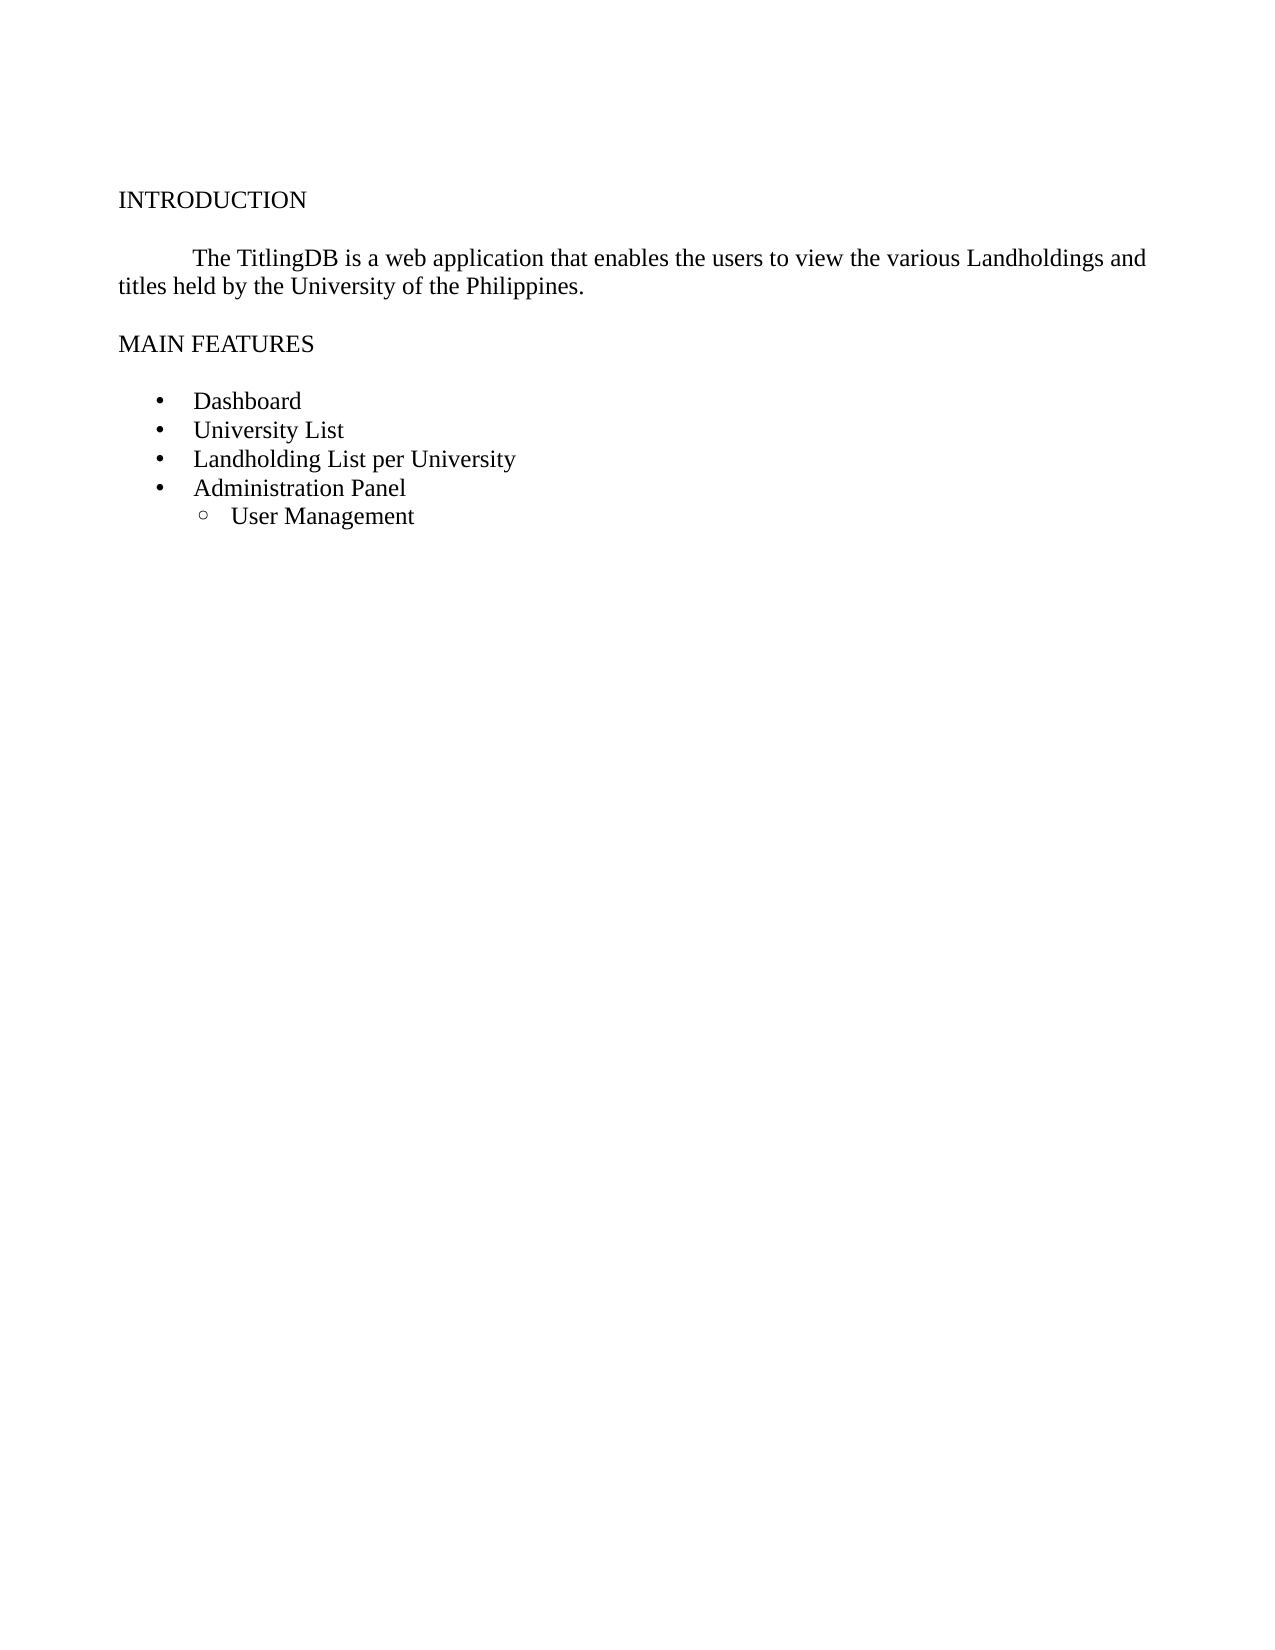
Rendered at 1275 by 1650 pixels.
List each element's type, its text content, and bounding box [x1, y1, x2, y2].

text The TitlingDB is a web application that enables the users to view the various Landholdings and titles held by the University of the Philippines. [118, 243, 1157, 300]
text INTRODUCTION [118, 185, 1157, 214]
list User Management [193, 501, 1157, 530]
text MAIN FEATURES [118, 329, 1157, 358]
list Administration Panel [156, 473, 1157, 501]
list Landholding List per University [156, 444, 1157, 473]
list University List [156, 415, 1157, 444]
list Dashboard [156, 386, 1157, 415]
